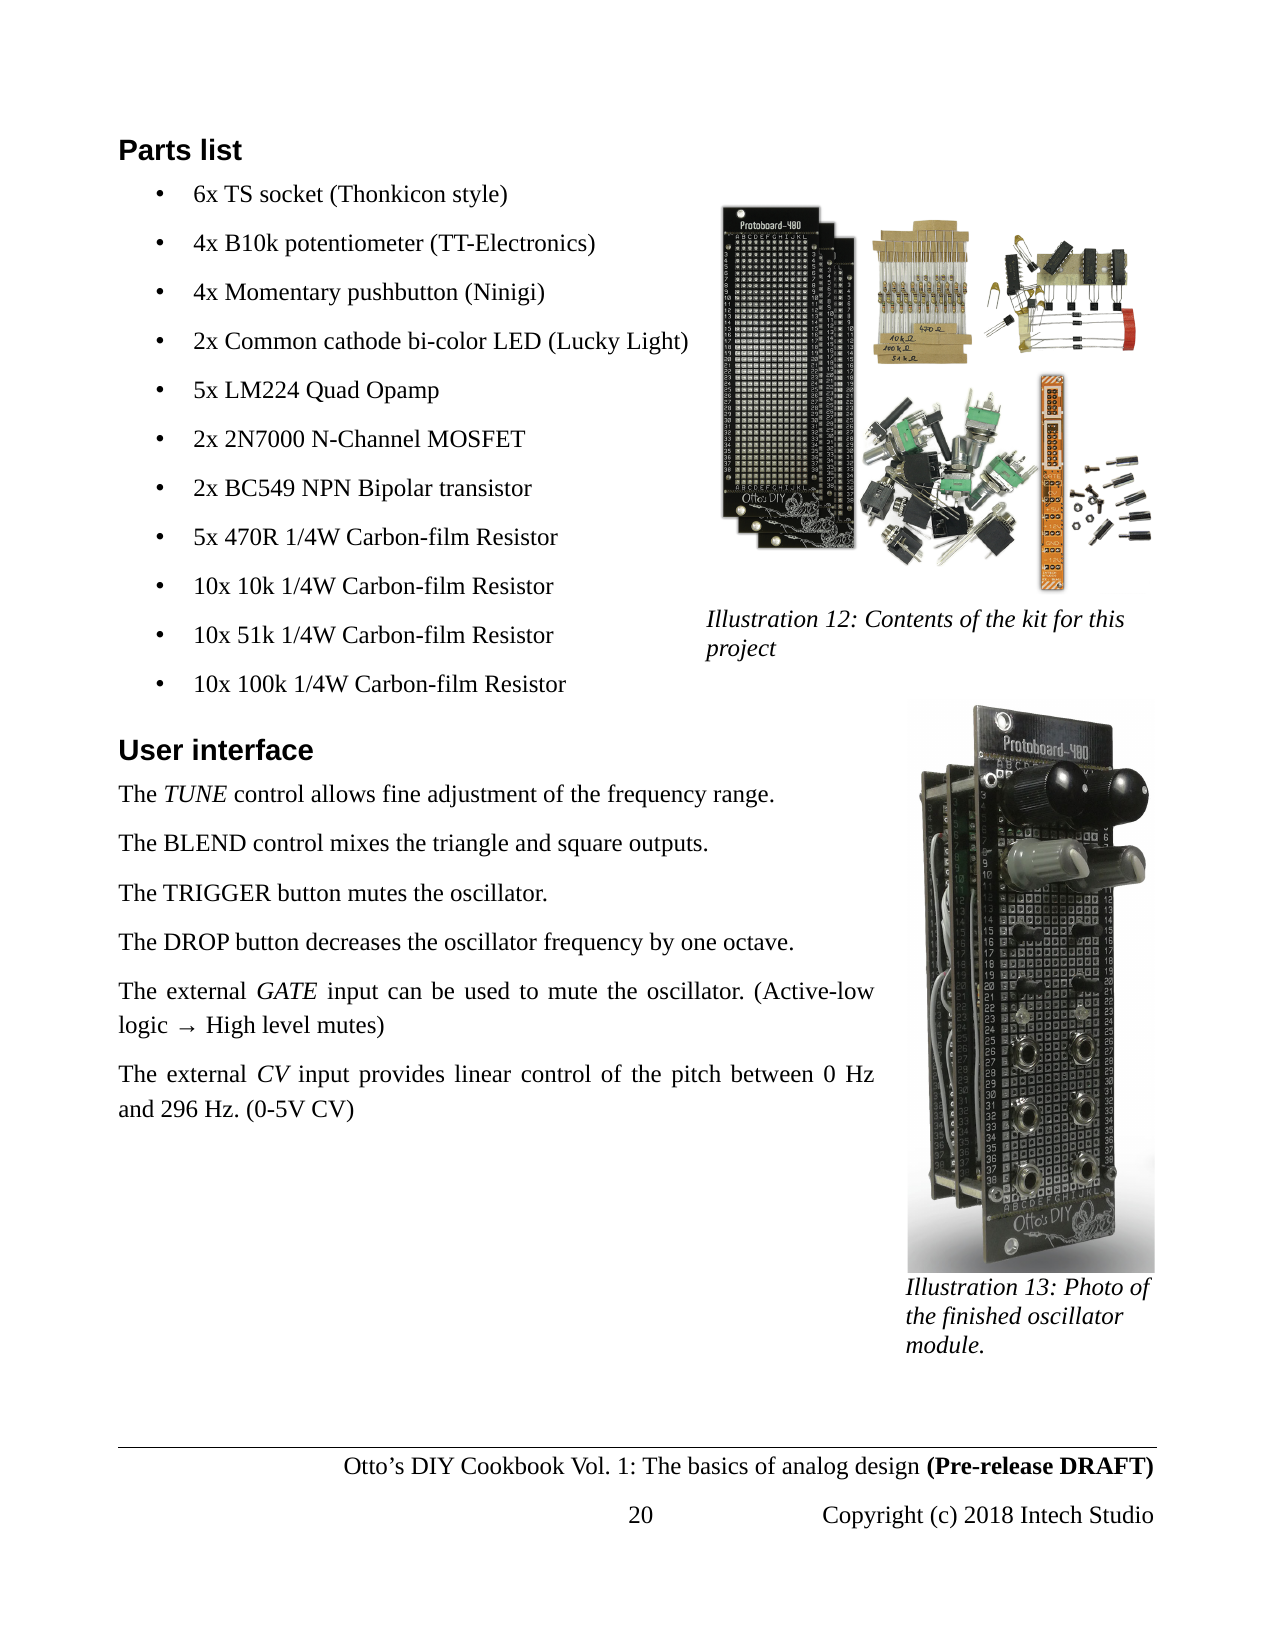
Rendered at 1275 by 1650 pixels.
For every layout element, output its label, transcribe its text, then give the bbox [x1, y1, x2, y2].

list 2x BC549 NPN Bipolar transistor [156, 473, 706, 502]
list 10x 10k 1/4W Carbon-film Resistor [156, 571, 706, 600]
subtitle Parts list [118, 133, 1157, 166]
list 10x 100k 1/4W Carbon-film Resistor [156, 669, 1157, 698]
text The BLEND control mixes the triangle and square outputs. [118, 828, 905, 857]
picture [706, 148, 1157, 599]
list 5x LM224 Quad Opamp [156, 375, 706, 404]
text The external CV input provides linear control of the pitch between 0 Hz and 296 Hz. (0-5V CV) [118, 1059, 905, 1122]
text The TRIGGER button mutes the oscillator. [118, 878, 905, 906]
text The external GATE input can be used to mute the oscillator. (Active-low logic → High level mutes) [118, 976, 905, 1039]
list 5x 470R 1/4W Carbon-film Resistor [156, 522, 706, 551]
list 2x Common cathode bi-color LED (Lucky Light) [156, 326, 706, 355]
subtitle User interface [118, 733, 905, 767]
picture [907, 699, 1155, 1273]
text The DROP button decreases the oscillator frequency by one octave. [118, 927, 905, 955]
list 6x TS socket (Thonkicon style) [156, 179, 706, 208]
text Illustration 12: Contents of the kit for this project [706, 599, 1157, 662]
list 4x B10k potentiometer (TT-Electronics) [156, 228, 706, 257]
list 2x 2N7000 N-Channel MOSFET [156, 424, 706, 453]
list 4x Momentary pushbutton (Ninigi) [156, 277, 706, 306]
text The TUNE control allows fine adjustment of the frequency range. [118, 779, 905, 808]
text Illustration 13: Photo of the finished oscillator module. [905, 712, 1157, 1358]
list 10x 51k 1/4W Carbon-film Resistor [156, 621, 706, 649]
